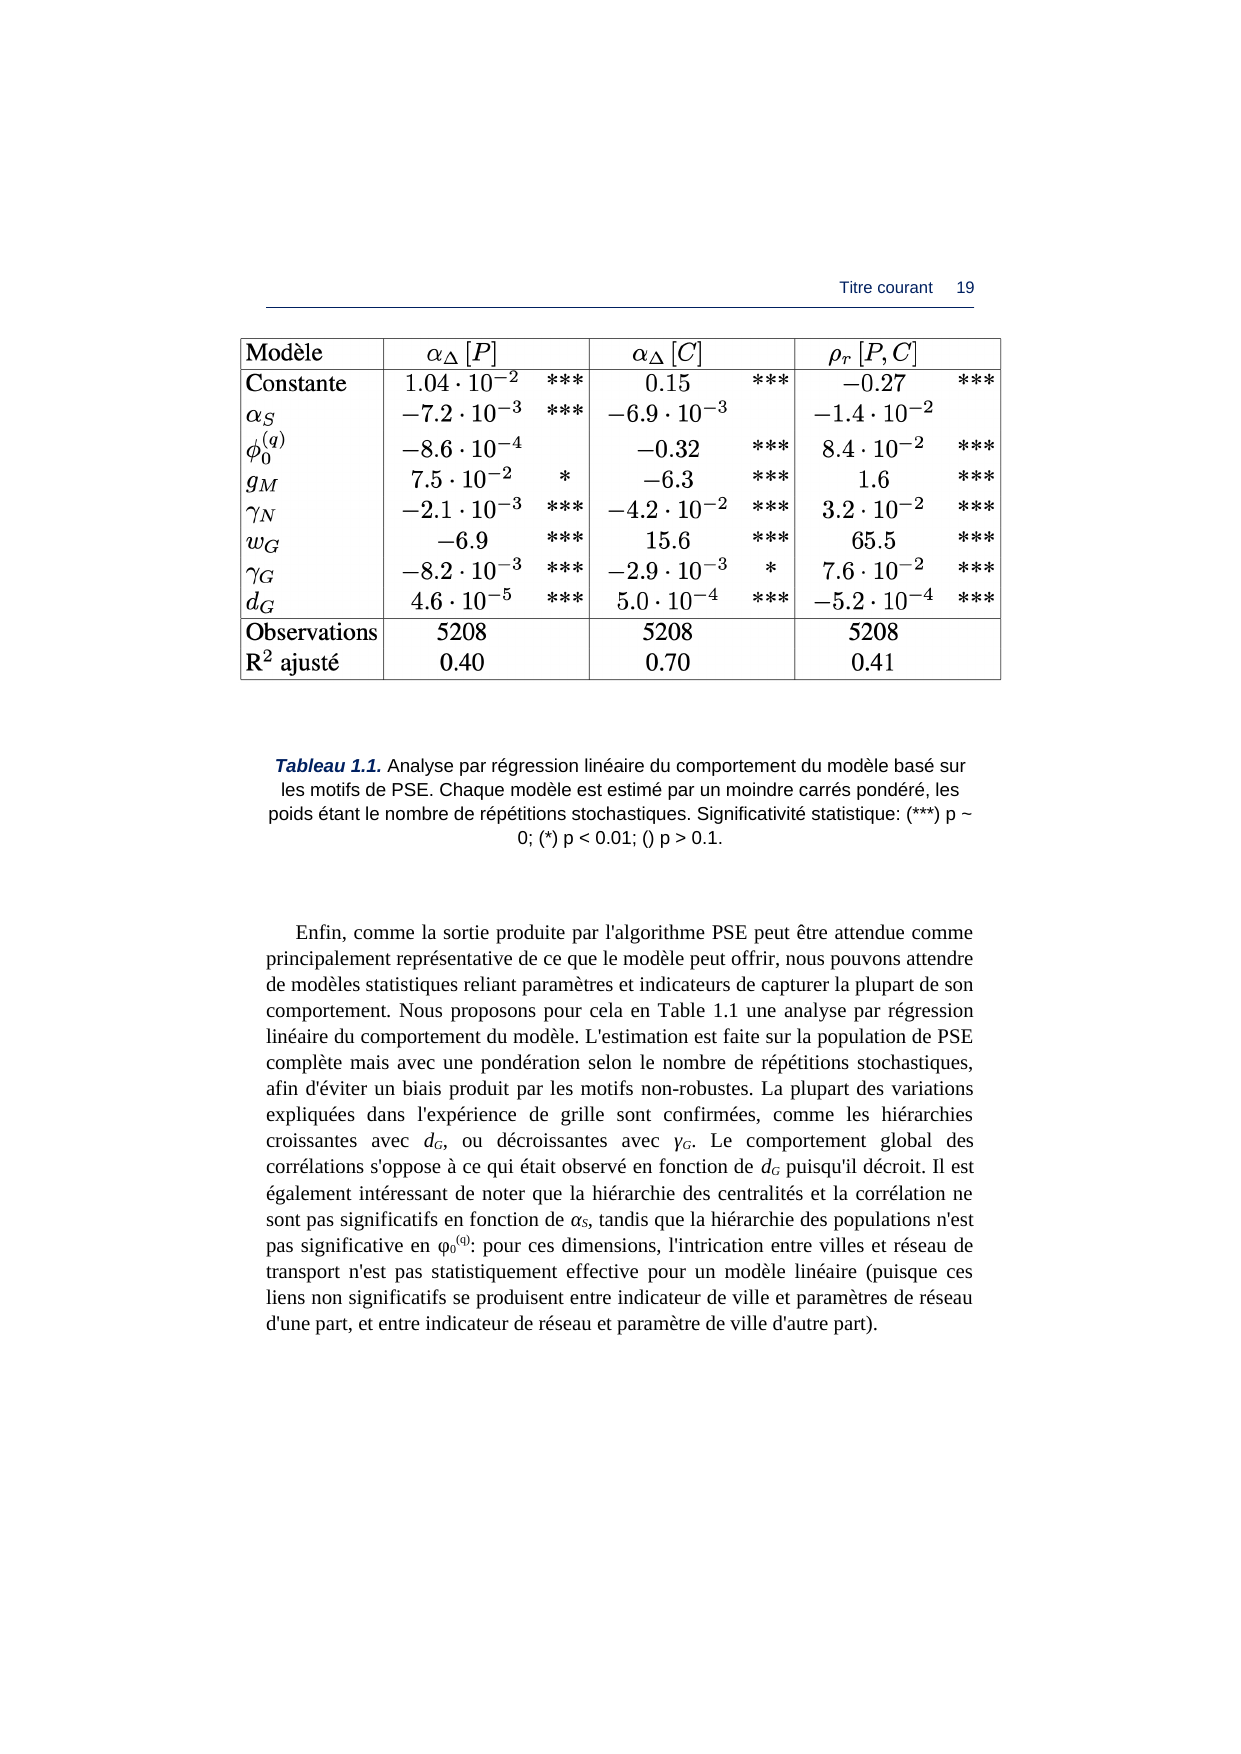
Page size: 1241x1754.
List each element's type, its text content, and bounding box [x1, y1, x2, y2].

picture [238, 336, 1002, 683]
text Tableau 1.1. Analyse par régression linéaire du comportement du modèle basé sur les motifs de PSE. Chaque modèle est estimé par un moindre carrés pondéré, les poids étant le nombre de répétitions stochastiques. Significativité statistique: (***) p ~ 0; (*) p < 0.01; () p > 0.1. [266, 752, 974, 872]
text Enfin, comme la sortie produite par l'algorithme PSE peut être attendue comme principalement représentative de ce que le modèle peut offrir, nous pouvons attendre de modèles statistiques reliant paramètres et indicateurs de capturer la plupart de son comportement. Nous proposons pour cela en Table 1.1 une analyse par régression linéaire du comportement du modèle. L'estimation est faite sur la population de PSE complète mais avec une pondération selon le nombre de répétitions stochastiques, afin d'éviter un biais produit par les motifs non-robustes. La plupart des variations expliquées dans l'expérience de grille sont confirmées, comme les hiérarchies croissantes avec dG, ou décroissantes avec γG. Le comportement global des corrélations s'oppose à ce qui était observé en fonction de dG puisqu'il décroit. Il est également intéressant de noter que la hiérarchie des centralités et la corrélation ne sont pas significatifs en fonction de αS, tandis que la hiérarchie des populations n'est pas significative en φ0(q): pour ces dimensions, l'intrication entre villes et réseau de transport n'est pas statistiquement effective pour un modèle linéaire (puisque ces liens non significatifs se produisent entre indicateur de ville et paramètres de réseau d'une part, et entre indicateur de réseau et paramètre de ville d'autre part). [266, 918, 974, 1335]
